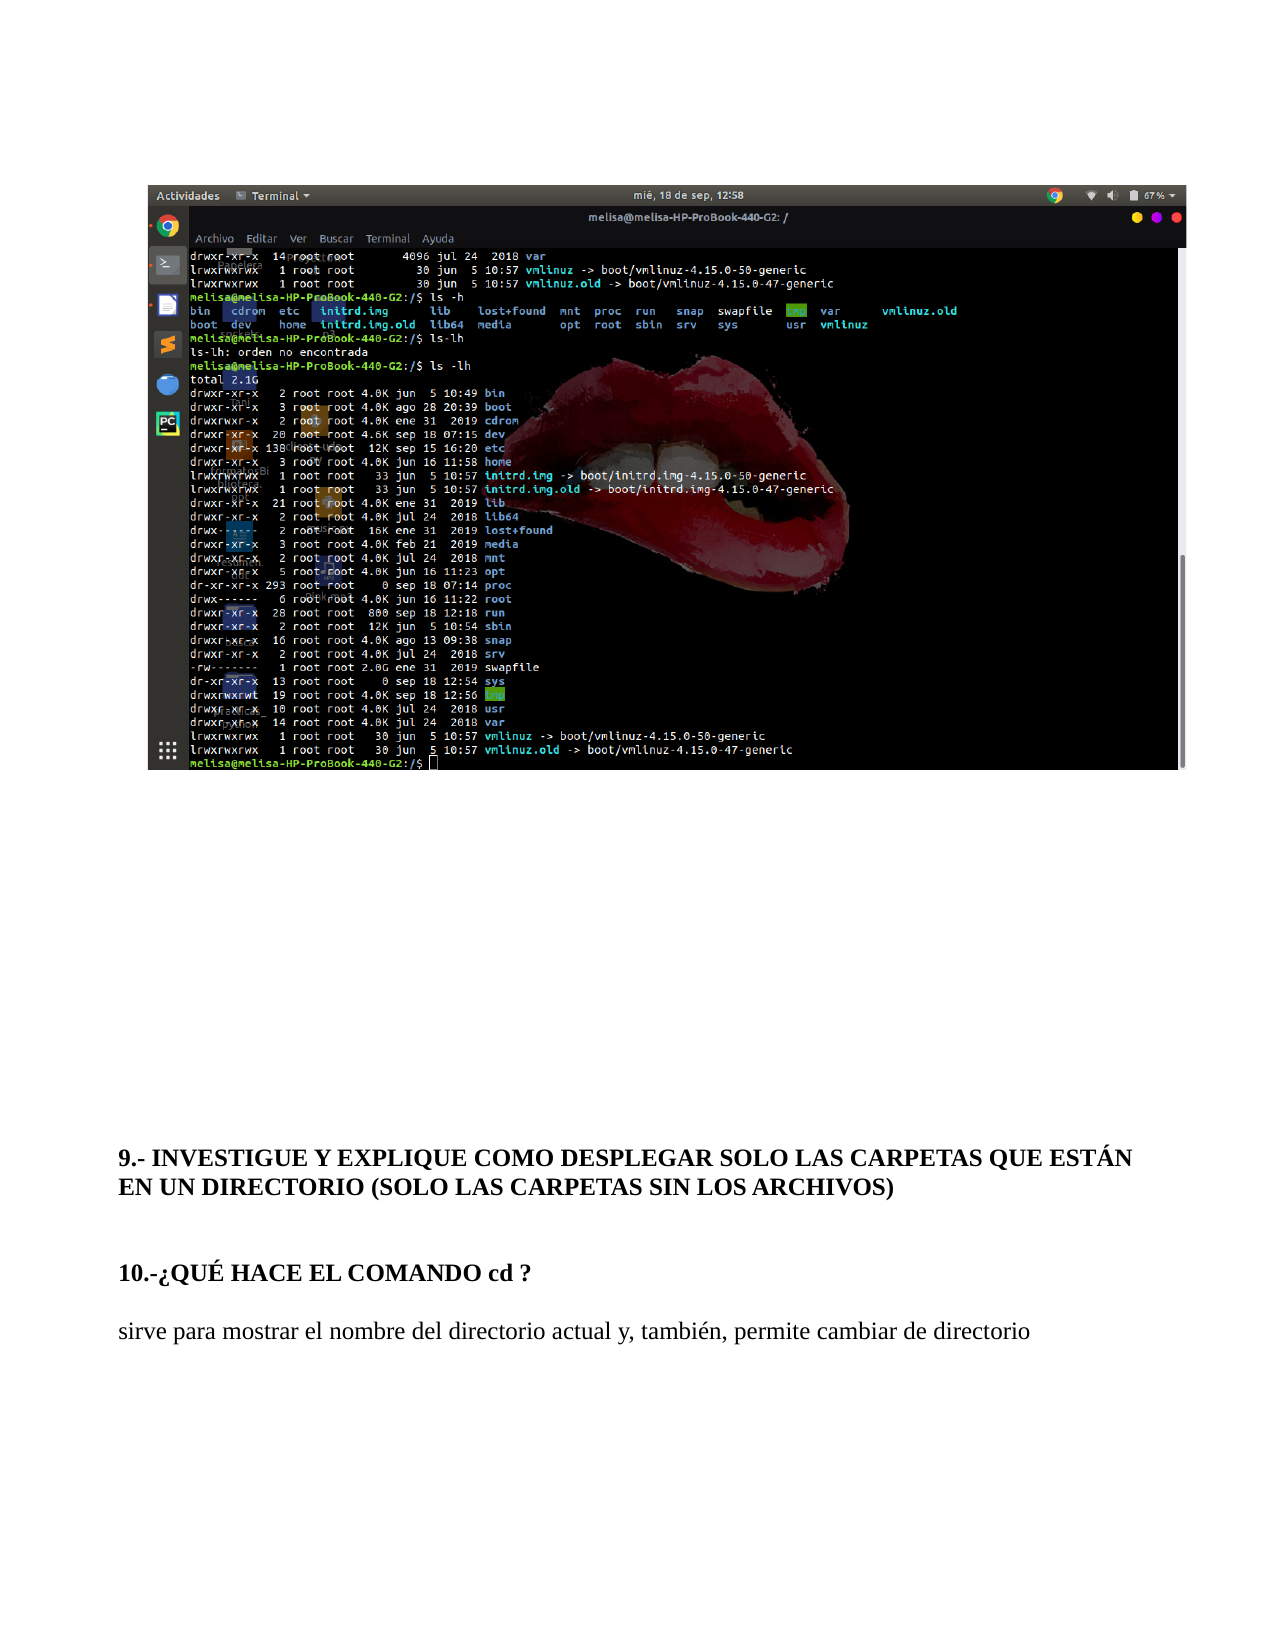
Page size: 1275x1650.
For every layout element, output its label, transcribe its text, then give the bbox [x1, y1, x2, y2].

picture [147, 185, 1187, 770]
text 10.-¿QUÉ HACE EL COMANDO cd ? [118, 1258, 1157, 1287]
text 9.- INVESTIGUE Y EXPLIQUE COMO DESPLEGAR SOLO LAS CARPETAS QUE ESTÁN EN UN DIRECTORIO (SOLO LAS CARPETAS SIN LOS ARCHIVOS) [118, 1143, 1157, 1201]
text sirve para mostrar el nombre del directorio actual y, también, permite cambiar de directorio [118, 1316, 1157, 1345]
